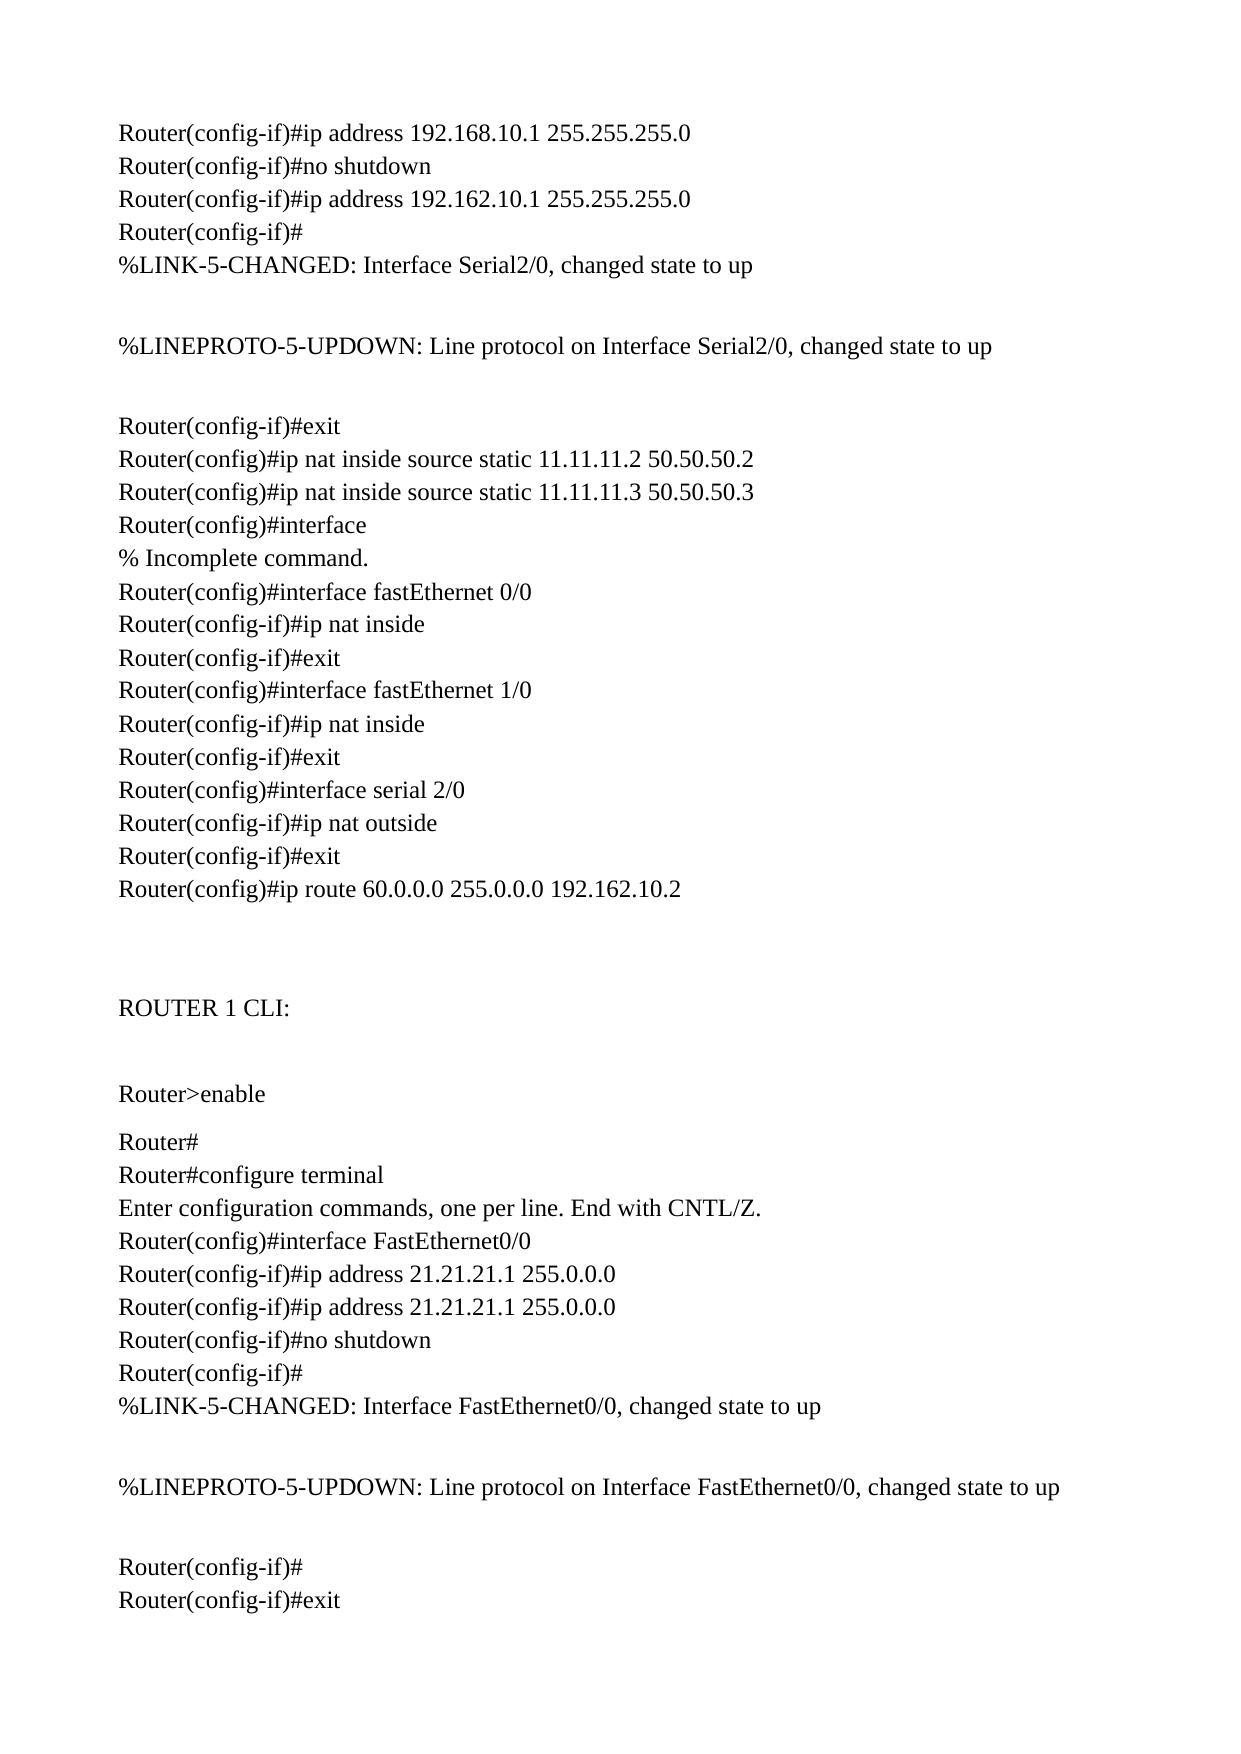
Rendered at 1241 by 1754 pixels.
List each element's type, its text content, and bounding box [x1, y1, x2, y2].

text Router(config-if)#exit [118, 411, 1122, 440]
text Router(config)#interface fastEthernet 0/0 [118, 577, 1122, 605]
text Router(config-if)#ip address 21.21.21.1 255.0.0.0 [118, 1292, 1122, 1321]
text Router(config-if)#exit [118, 742, 1122, 770]
text Router(config)#interface [118, 511, 1122, 539]
text Router(config)#ip nat inside source static 11.11.11.2 50.50.50.2 [118, 444, 1122, 473]
text % Incomplete command. [118, 543, 1122, 572]
text Router>enable [118, 1079, 1122, 1108]
text Router(config)#interface fastEthernet 1/0 [118, 676, 1122, 704]
text Router# [118, 1127, 1122, 1156]
text %LINK-5-CHANGED: Interface FastEthernet0/0, changed state to up [118, 1391, 1122, 1420]
text Router(config-if)#ip nat inside [118, 709, 1122, 737]
text Router(config-if)# [118, 1552, 1122, 1581]
text %LINEPROTO-5-UPDOWN: Line protocol on Interface Serial2/0, changed state to up [118, 331, 1122, 359]
text Router(config)#interface FastEthernet0/0 [118, 1226, 1122, 1255]
text Router(config-if)#ip nat outside [118, 808, 1122, 836]
text Router(config)#ip nat inside source static 11.11.11.3 50.50.50.3 [118, 477, 1122, 506]
text Router(config-if)#exit [118, 841, 1122, 869]
text Router(config)#ip route 60.0.0.0 255.0.0.0 192.162.10.2 [118, 874, 1122, 902]
text Router(config-if)#ip address 21.21.21.1 255.0.0.0 [118, 1259, 1122, 1288]
text Router(config-if)#no shutdown [118, 1325, 1122, 1354]
text Router(config-if)# [118, 217, 1122, 246]
text Router(config-if)#ip address 192.168.10.1 255.255.255.0 [118, 118, 1122, 147]
text Router(config-if)#ip nat inside [118, 609, 1122, 638]
text Enter configuration commands, one per line. End with CNTL/Z. [118, 1193, 1122, 1222]
text Router(config-if)# [118, 1358, 1122, 1387]
text Router(config-if)#ip address 192.162.10.1 255.255.255.0 [118, 184, 1122, 213]
text %LINK-5-CHANGED: Interface Serial2/0, changed state to up [118, 250, 1122, 279]
text Router(config-if)#exit [118, 643, 1122, 671]
text Router(config)#interface serial 2/0 [118, 775, 1122, 803]
text Router(config-if)#no shutdown [118, 151, 1122, 180]
text ROUTER 1 CLI: [118, 907, 1122, 1022]
text Router(config-if)#exit [118, 1585, 1122, 1614]
text Router#configure terminal [118, 1160, 1122, 1189]
text %LINEPROTO-5-UPDOWN: Line protocol on Interface FastEthernet0/0, changed state to up [118, 1472, 1122, 1500]
